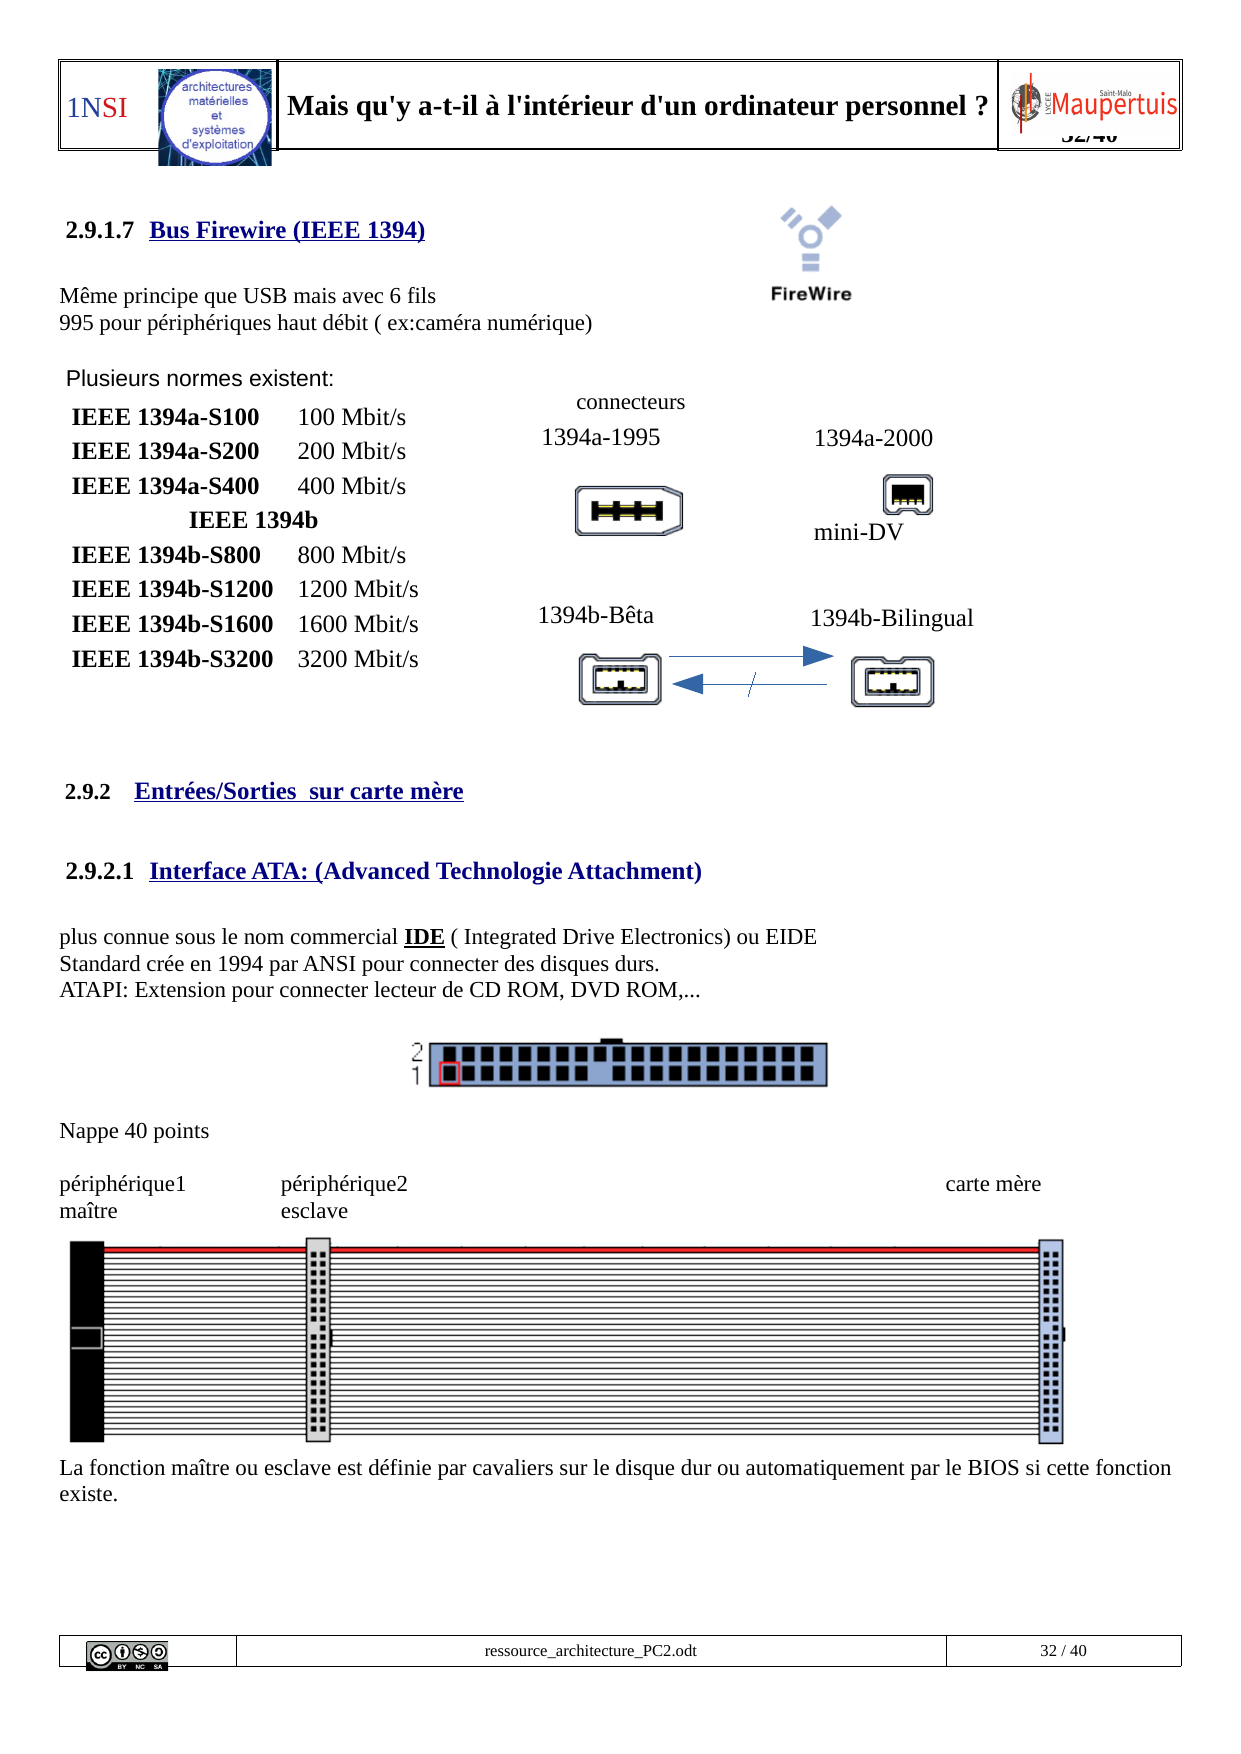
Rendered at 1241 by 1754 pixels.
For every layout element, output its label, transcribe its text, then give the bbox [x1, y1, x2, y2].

text Nappe 40 points [59, 1118, 1181, 1144]
table_cell IEEE 1394a-S200 [69, 433, 294, 468]
table_cell 200 Mbit/s [294, 433, 439, 468]
picture [61, 1234, 1066, 1454]
picture [546, 472, 706, 540]
table_cell 3200 Mbit/s [294, 641, 439, 675]
table_cell IEEE 1394b [69, 503, 439, 537]
text 1394b-Bilingual [810, 603, 992, 632]
text 995 pour périphériques haut débit ( ex:caméra numérique) [59, 309, 1181, 335]
text 1394a-1995 [541, 422, 723, 451]
text Standard crée en 1994 par ANSI pour connecter des disques durs. [59, 950, 1181, 976]
text 1394b-Bêta [537, 601, 720, 629]
table_cell 400 Mbit/s [294, 468, 439, 502]
picture [1011, 70, 1179, 136]
picture [826, 644, 976, 711]
table_cell IEEE 1394b-S1600 [69, 606, 294, 641]
picture [859, 464, 951, 518]
text La fonction maître ou esclave est définie par cavaliers sur le disque dur ou automatiquement par le BIOS si cette fonction existe. [59, 1223, 1181, 1506]
text Plusieurs normes existent: [66, 365, 504, 391]
text Même principe que USB mais avec 6 fils [59, 282, 1181, 309]
subtitle Entrées/Sorties sur carte mère [59, 776, 1181, 804]
picture [86, 1641, 169, 1672]
subtitle Bus Firewire (IEEE 1394) [59, 215, 757, 244]
table_header 100 Mbit/s [294, 399, 439, 433]
table_cell IEEE 1394a-S400 [69, 468, 294, 502]
table_cell IEEE 1394b-S1200 [69, 572, 294, 606]
picture [400, 1028, 840, 1092]
picture [554, 641, 703, 709]
table_cell IEEE 1394b-S800 [69, 537, 294, 572]
text plus connue sous le nom commercial IDE ( Integrated Drive Electronics) ou EIDE [59, 923, 1181, 950]
text connecteurs [59, 362, 1181, 739]
table_cell 800 Mbit/s [294, 537, 439, 572]
table_header [66, 391, 449, 678]
text mini-DV [814, 465, 996, 546]
table_cell 1200 Mbit/s [294, 572, 439, 606]
text maître esclave [59, 1197, 1181, 1223]
subtitle [865, 215, 1181, 244]
text 1394a-2000 [814, 423, 996, 452]
text ATAPI: Extension pour connecter lecteur de CD ROM, DVD ROM,... [59, 976, 1181, 1002]
table_cell IEEE 1394b-S3200 [69, 641, 294, 675]
subtitle Interface ATA: (Advanced Technologie Attachment) [59, 856, 1181, 884]
table_cell 1600 Mbit/s [294, 606, 439, 641]
text périphérique1 périphérique2 carte mère [59, 1170, 1181, 1197]
picture [158, 69, 272, 166]
picture [757, 200, 865, 308]
table_header IEEE 1394a-S100 [69, 399, 294, 433]
